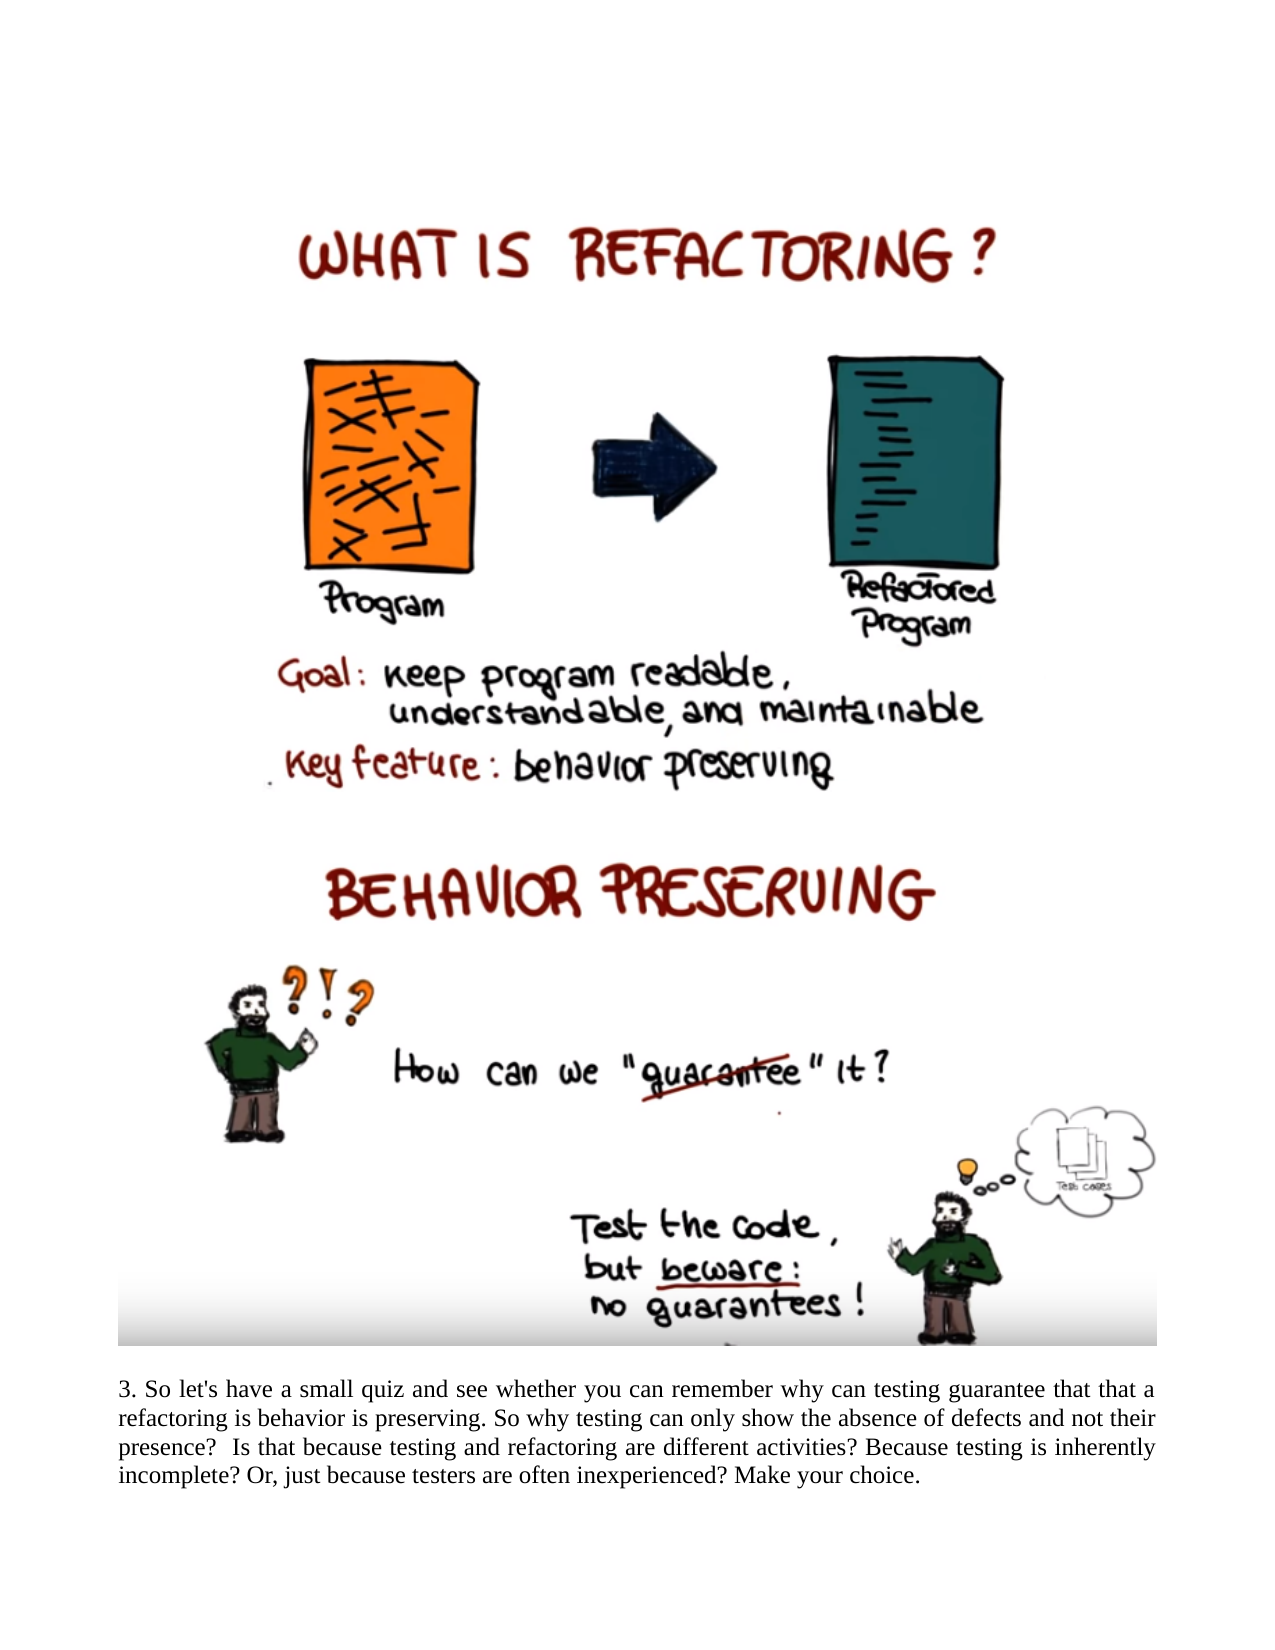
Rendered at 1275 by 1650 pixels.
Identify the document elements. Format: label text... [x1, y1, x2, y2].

picture [118, 849, 1157, 1346]
text 3. So let's have a small quiz and see whether you can remember why can testing guarantee that that a refactoring is behavior is preserving. So why testing can only show the absence of defects and not their presence? Is that because testing and refactoring are different activities? Because testing is inherently incomplete? Or, just because testers are often inexperienced? Make your choice. [118, 1374, 1157, 1489]
picture [118, 204, 1157, 792]
